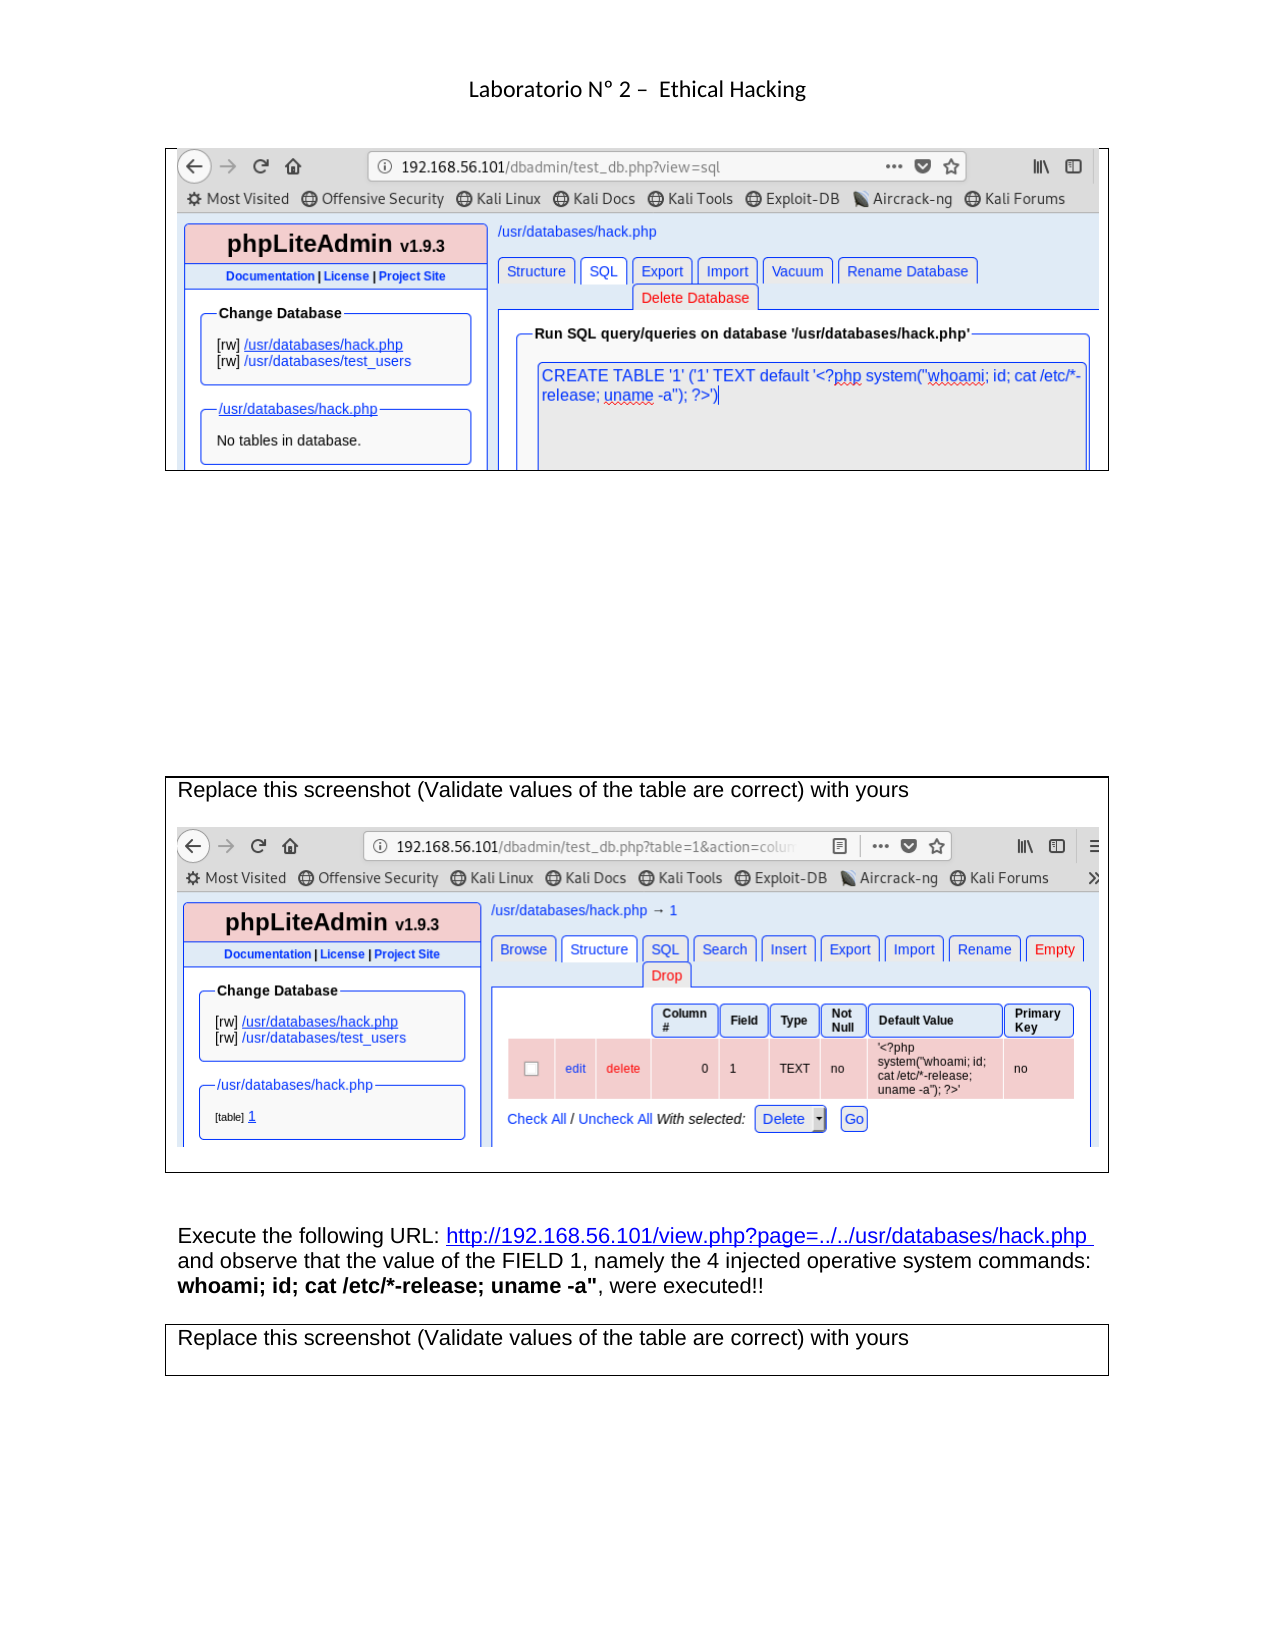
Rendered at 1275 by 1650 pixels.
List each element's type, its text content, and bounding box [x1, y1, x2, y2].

table_header [1099, 149, 1108, 470]
picture [177, 148, 1099, 470]
picture [177, 827, 1099, 1147]
table_header [166, 149, 177, 470]
text Execute the following URL: http://192.168.56.101/view.php?page=../../usr/databases/hack.php and observe that the value of the FIELD 1, namely the 4 injected operative system commands: whoami; id; cat /etc/*-release; uname -a", were executed!! [177, 1223, 1098, 1299]
table_header Replace this screenshot (Validate values of the table are correct) with yours [166, 778, 1108, 1172]
table_header Replace this screenshot (Validate values of the table are correct) with yours [166, 1325, 1108, 1375]
